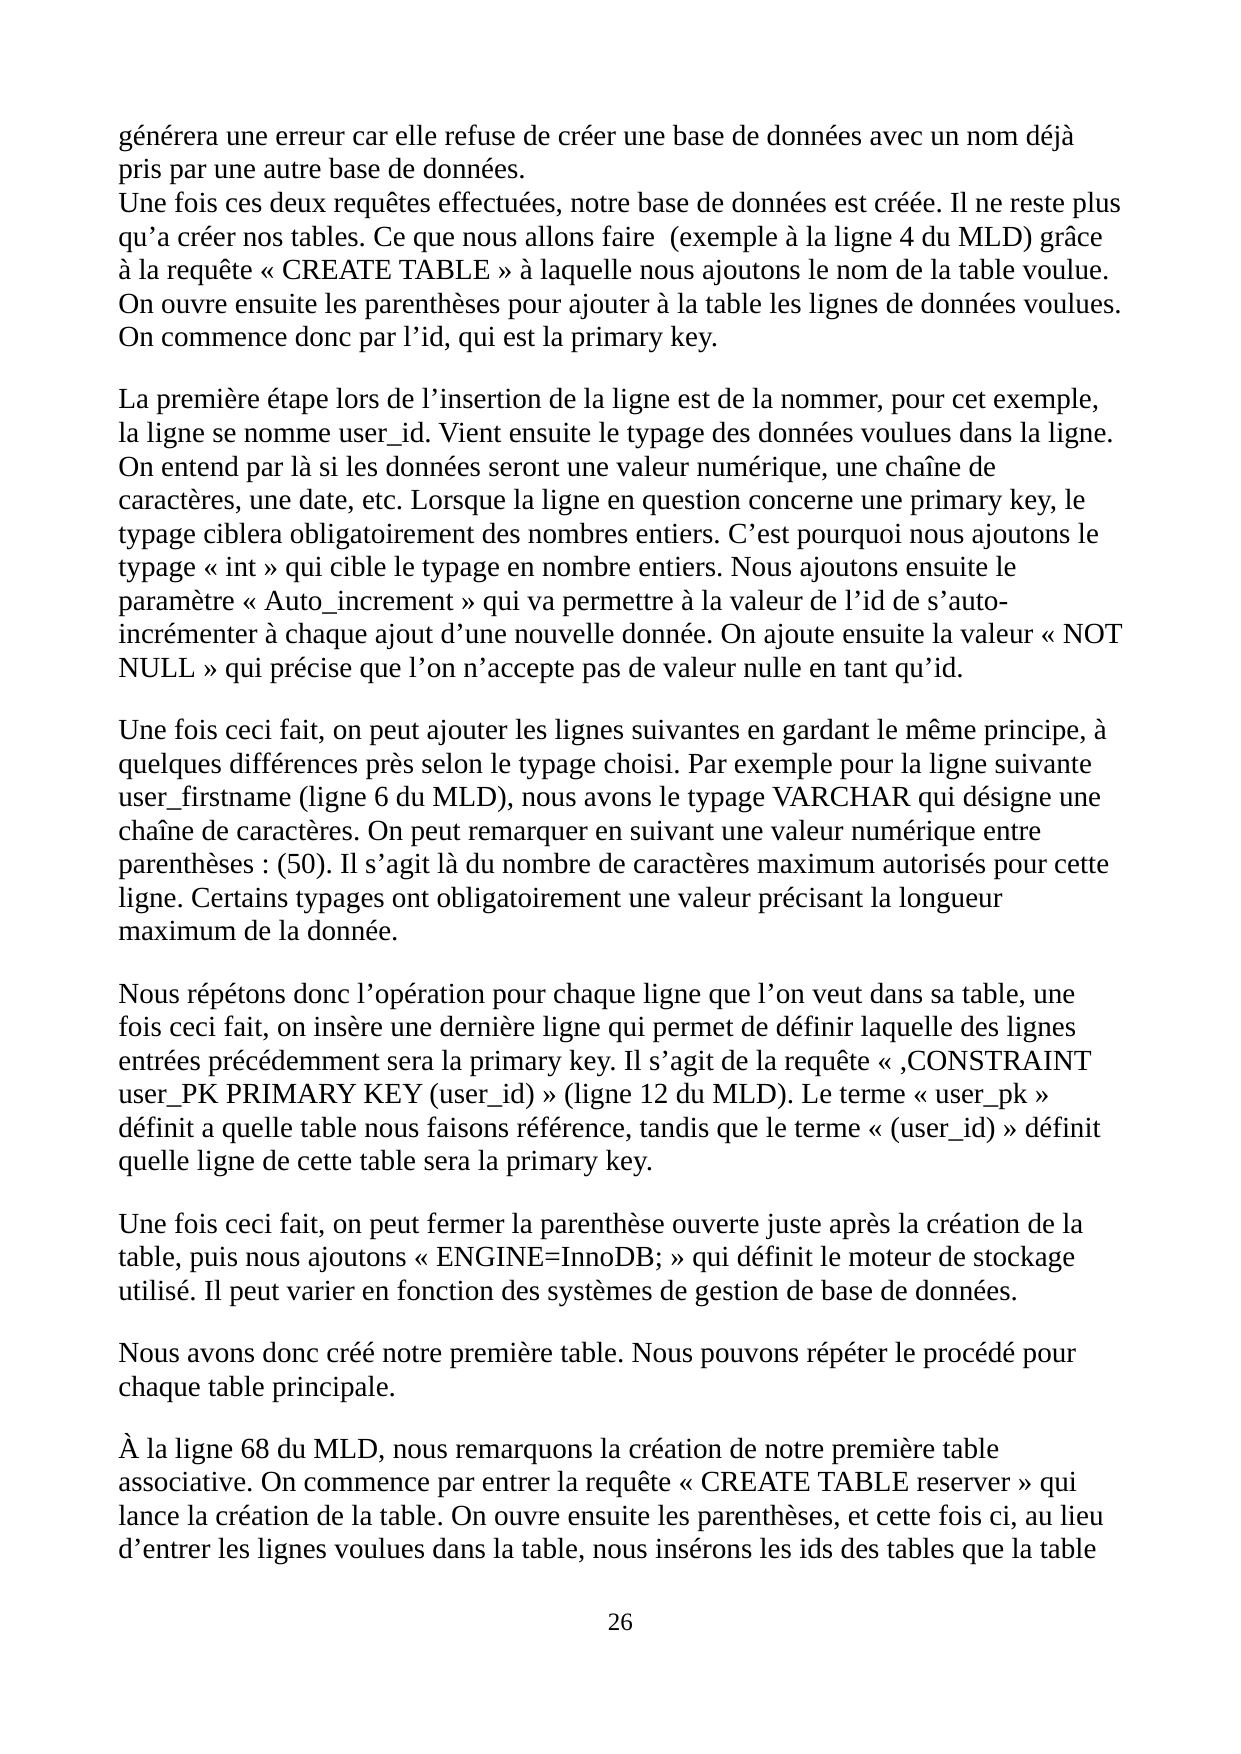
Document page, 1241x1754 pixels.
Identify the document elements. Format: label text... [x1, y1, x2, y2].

text La première étape lors de l’insertion de la ligne est de la nommer, pour cet exemple, la ligne se nomme user_id. Vient ensuite le typage des données voulues dans la ligne. On entend par là si les données seront une valeur numérique, une chaîne de caractères, une date, etc. Lorsque la ligne en question concerne une primary key, le typage ciblera obligatoirement des nombres entiers. C’est pourquoi nous ajoutons le typage « int » qui cible le typage en nombre entiers. Nous ajoutons ensuite le paramètre « Auto_increment » qui va permettre à la valeur de l’id de s’auto-incrémenter à chaque ajout d’une nouvelle donnée. On ajoute ensuite la valeur « NOT NULL » qui précise que l’on n’accepte pas de valeur nulle en tant qu’id. [118, 382, 1122, 683]
text Une fois ceci fait, on peut fermer la parenthèse ouverte juste après la création de la table, puis nous ajoutons « ENGINE=InnoDB; » qui définit le moteur de stockage utilisé. Il peut varier en fonction des systèmes de gestion de base de données. [118, 1206, 1122, 1306]
text générera une erreur car elle refuse de créer une base de données avec un nom déjà pris par une autre base de données. [118, 118, 1122, 185]
text À la ligne 68 du MLD, nous remarquons la création de notre première table associative. On commence par entrer la requête « CREATE TABLE reserver » qui lance la création de la table. On ouvre ensuite les parenthèses, et cette fois ci, au lieu d’entrer les lignes voulues dans la table, nous insérons les ids des tables que la table [118, 1431, 1122, 1565]
text Une fois ceci fait, on peut ajouter les lignes suivantes en gardant le même principe, à quelques différences près selon le typage choisi. Par exemple pour la ligne suivante user_firstname (ligne 6 du MLD), nous avons le typage VARCHAR qui désigne une chaîne de caractères. On peut remarquer en suivant une valeur numérique entre parenthèses : (50). Il s’agit là du nombre de caractères maximum autorisés pour cette ligne. Certains typages ont obligatoirement une valeur précisant la longueur maximum de la donnée. [118, 712, 1122, 947]
text Nous répétons donc l’opération pour chaque ligne que l’on veut dans sa table, une fois ceci fait, on insère une dernière ligne qui permet de définir laquelle des lignes entrées précédemment sera la primary key. Il s’agit de la requête « ,CONSTRAINT user_PK PRIMARY KEY (user_id) » (ligne 12 du MLD). Le terme « user_pk » définit a quelle table nous faisons référence, tandis que le terme « (user_id) » définit quelle ligne de cette table sera la primary key. [118, 976, 1122, 1177]
text Nous avons donc créé notre première table. Nous pouvons répéter le procédé pour chaque table principale. [118, 1335, 1122, 1402]
text Une fois ces deux requêtes effectuées, notre base de données est créée. Il ne reste plus qu’a créer nos tables. Ce que nous allons faire (exemple à la ligne 4 du MLD) grâce à la requête « CREATE TABLE » à laquelle nous ajoutons le nom de la table voulue. On ouvre ensuite les parenthèses pour ajouter à la table les lignes de données voulues. On commence donc par l’id, qui est la primary key. [118, 185, 1122, 353]
